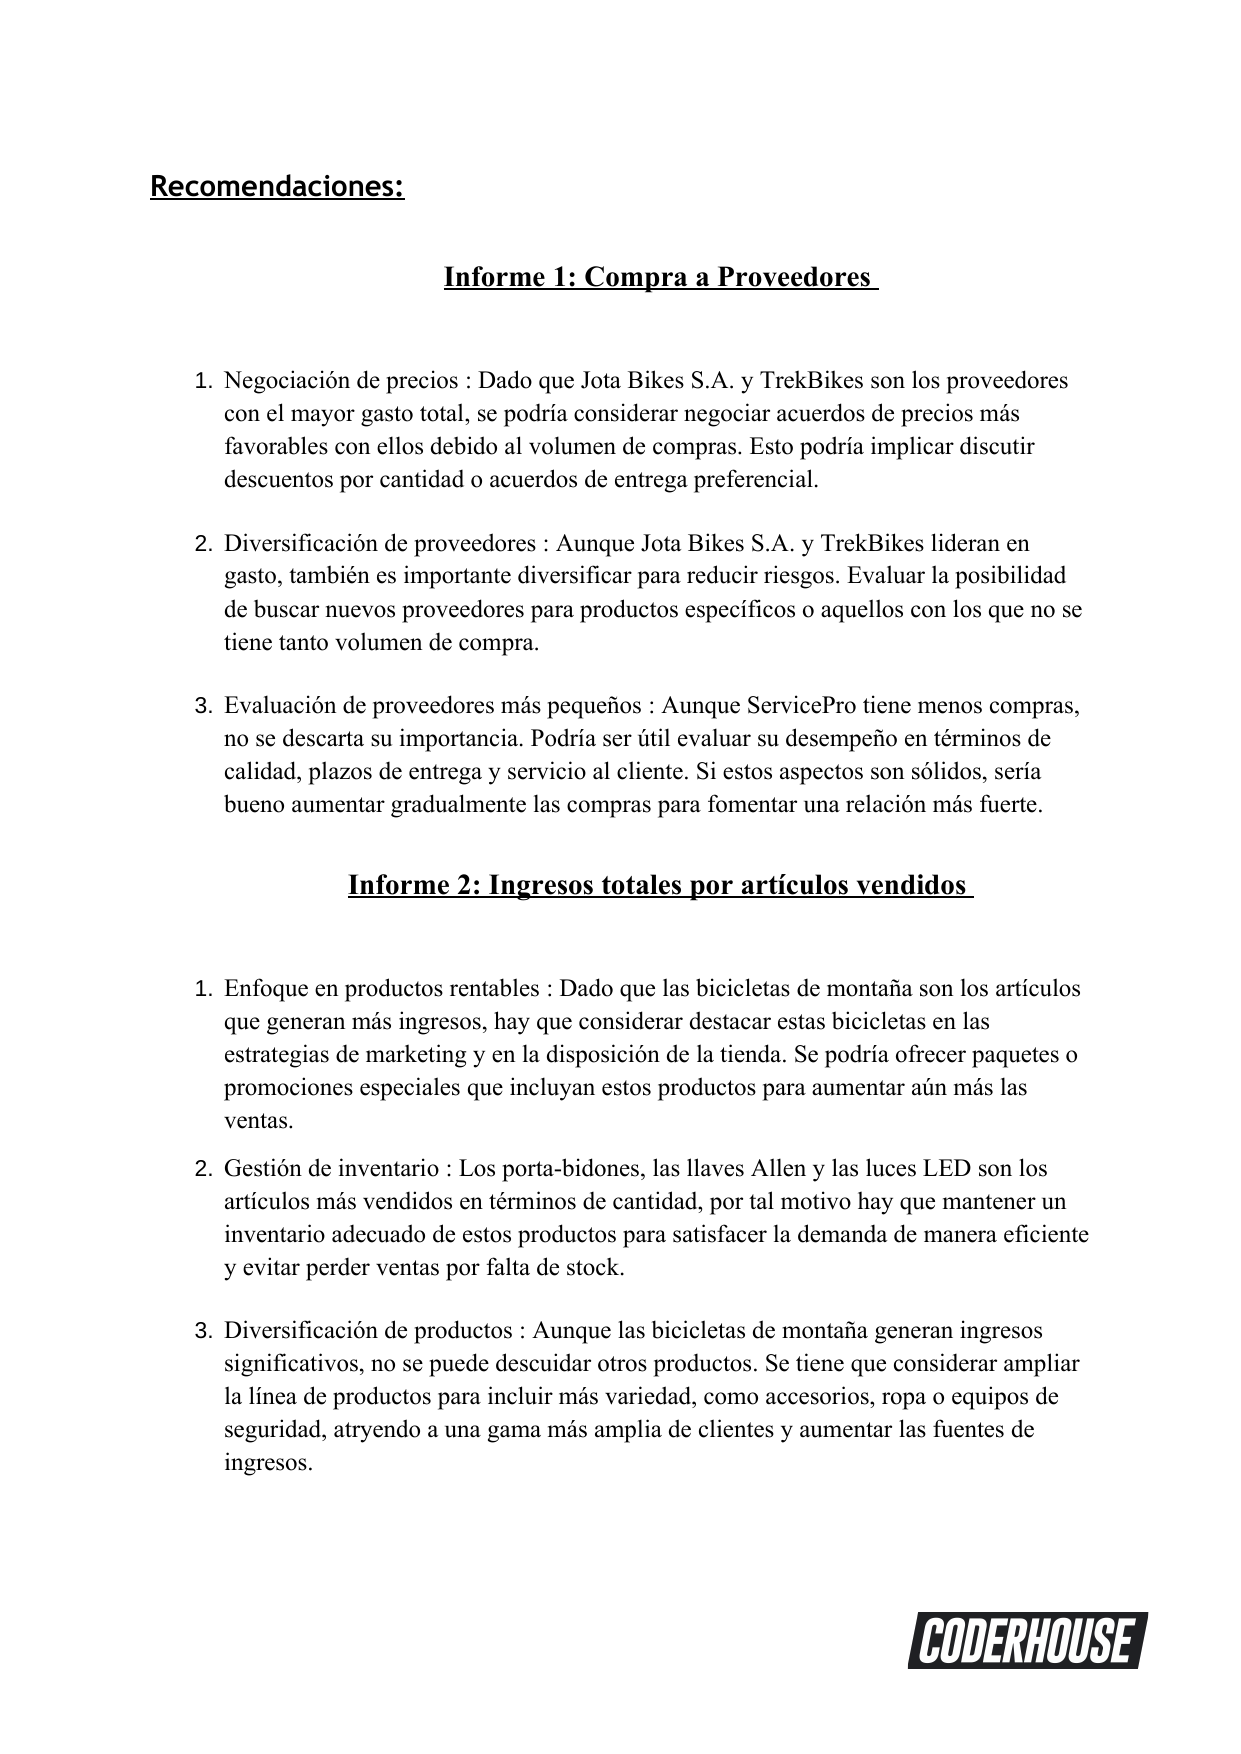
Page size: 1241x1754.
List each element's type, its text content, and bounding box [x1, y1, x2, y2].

list Informe 2: Ingresos totales por artículos vendidos [194, 867, 1090, 900]
list Informe 1: Compra a Proveedores [194, 259, 1090, 293]
subtitle Recomendaciones: [150, 169, 1090, 203]
list Diversificación de productos : Aunque las bicicletas de montaña generan ingresos significativos, no se puede descuidar otros productos. Se tiene que considerar ampliar la línea de productos para incluir más variedad, como accesorios, ropa o equipos de seguridad, atryendo a una gama más amplia de clientes y aumentar las fuentes de ingresos. [194, 1315, 1090, 1476]
picture [907, 1612, 1149, 1669]
list Enfoque en productos rentables : Dado que las bicicletas de montaña son los artículos que generan más ingresos, hay que considerar destacar estas bicicletas en las estrategias de marketing y en la disposición de la tienda. Se podría ofrecer paquetes o promociones especiales que incluyan estos productos para aumentar aún más las ventas. [194, 973, 1090, 1134]
list Diversificación de proveedores : Aunque Jota Bikes S.A. y TrekBikes lideran en gasto, también es importante diversificar para reducir riesgos. Evaluar la posibilidad de buscar nuevos proveedores para productos específicos o aquellos con los que no se tiene tanto volumen de compra. [194, 528, 1090, 655]
list Negociación de precios : Dado que Jota Bikes S.A. y TrekBikes son los proveedores con el mayor gasto total, se podría considerar negociar acuerdos de precios más favorables con ellos debido al volumen de compras. Esto podría implicar discutir descuentos por cantidad o acuerdos de entrega preferencial. [194, 365, 1090, 493]
list Gestión de inventario : Los porta-bidones, las llaves Allen y las luces LED son los artículos más vendidos en términos de cantidad, por tal motivo hay que mantener un inventario adecuado de estos productos para satisfacer la demanda de manera eficiente y evitar perder ventas por falta de stock. [194, 1153, 1090, 1281]
list Evaluación de proveedores más pequeños : Aunque ServicePro tiene menos compras, no se descarta su importancia. Podría ser útil evaluar su desempeño en términos de calidad, plazos de entrega y servicio al cliente. Si estos aspectos son sólidos, sería bueno aumentar gradualmente las compras para fomentar una relación más fuerte. [194, 690, 1090, 818]
